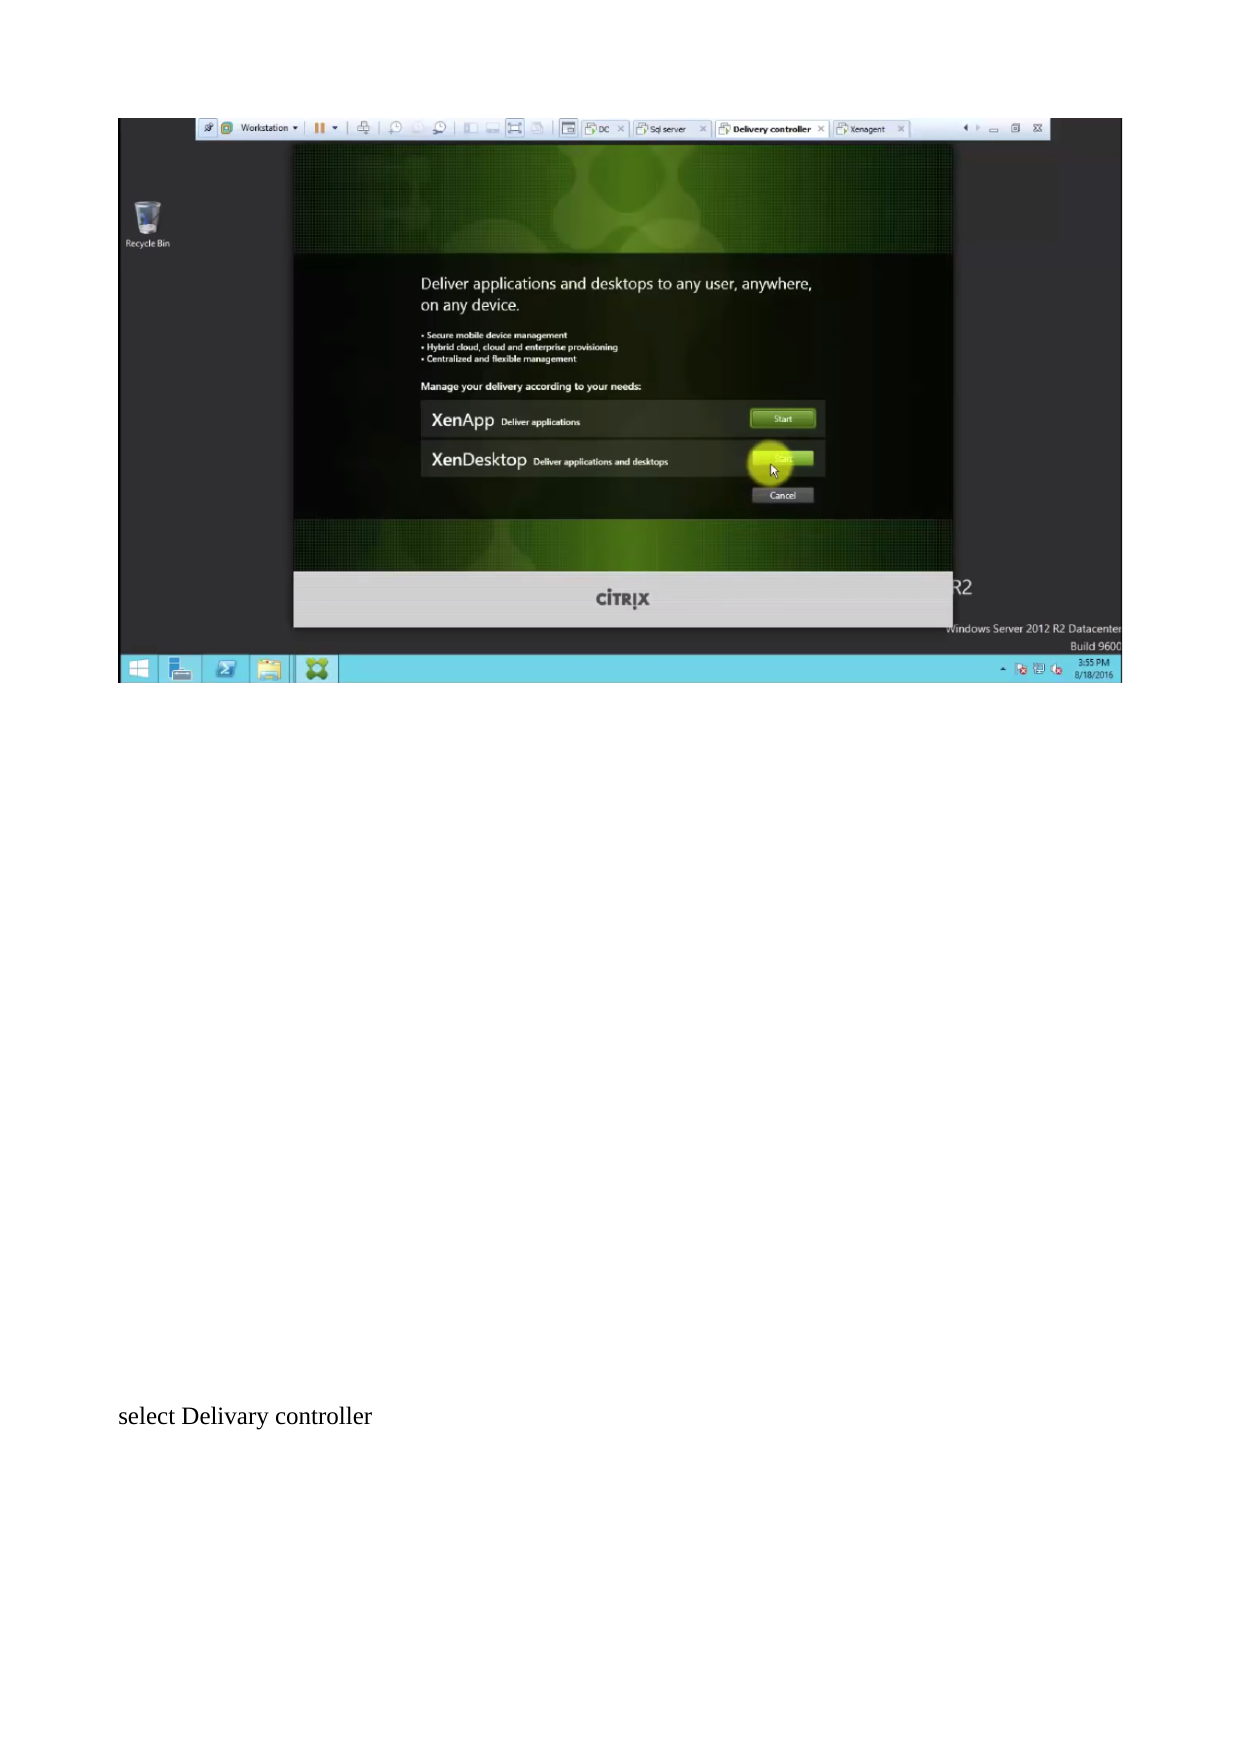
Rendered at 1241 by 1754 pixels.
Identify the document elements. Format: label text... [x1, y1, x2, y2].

text select Delivary controller [118, 1401, 1122, 1430]
picture [118, 118, 1123, 683]
